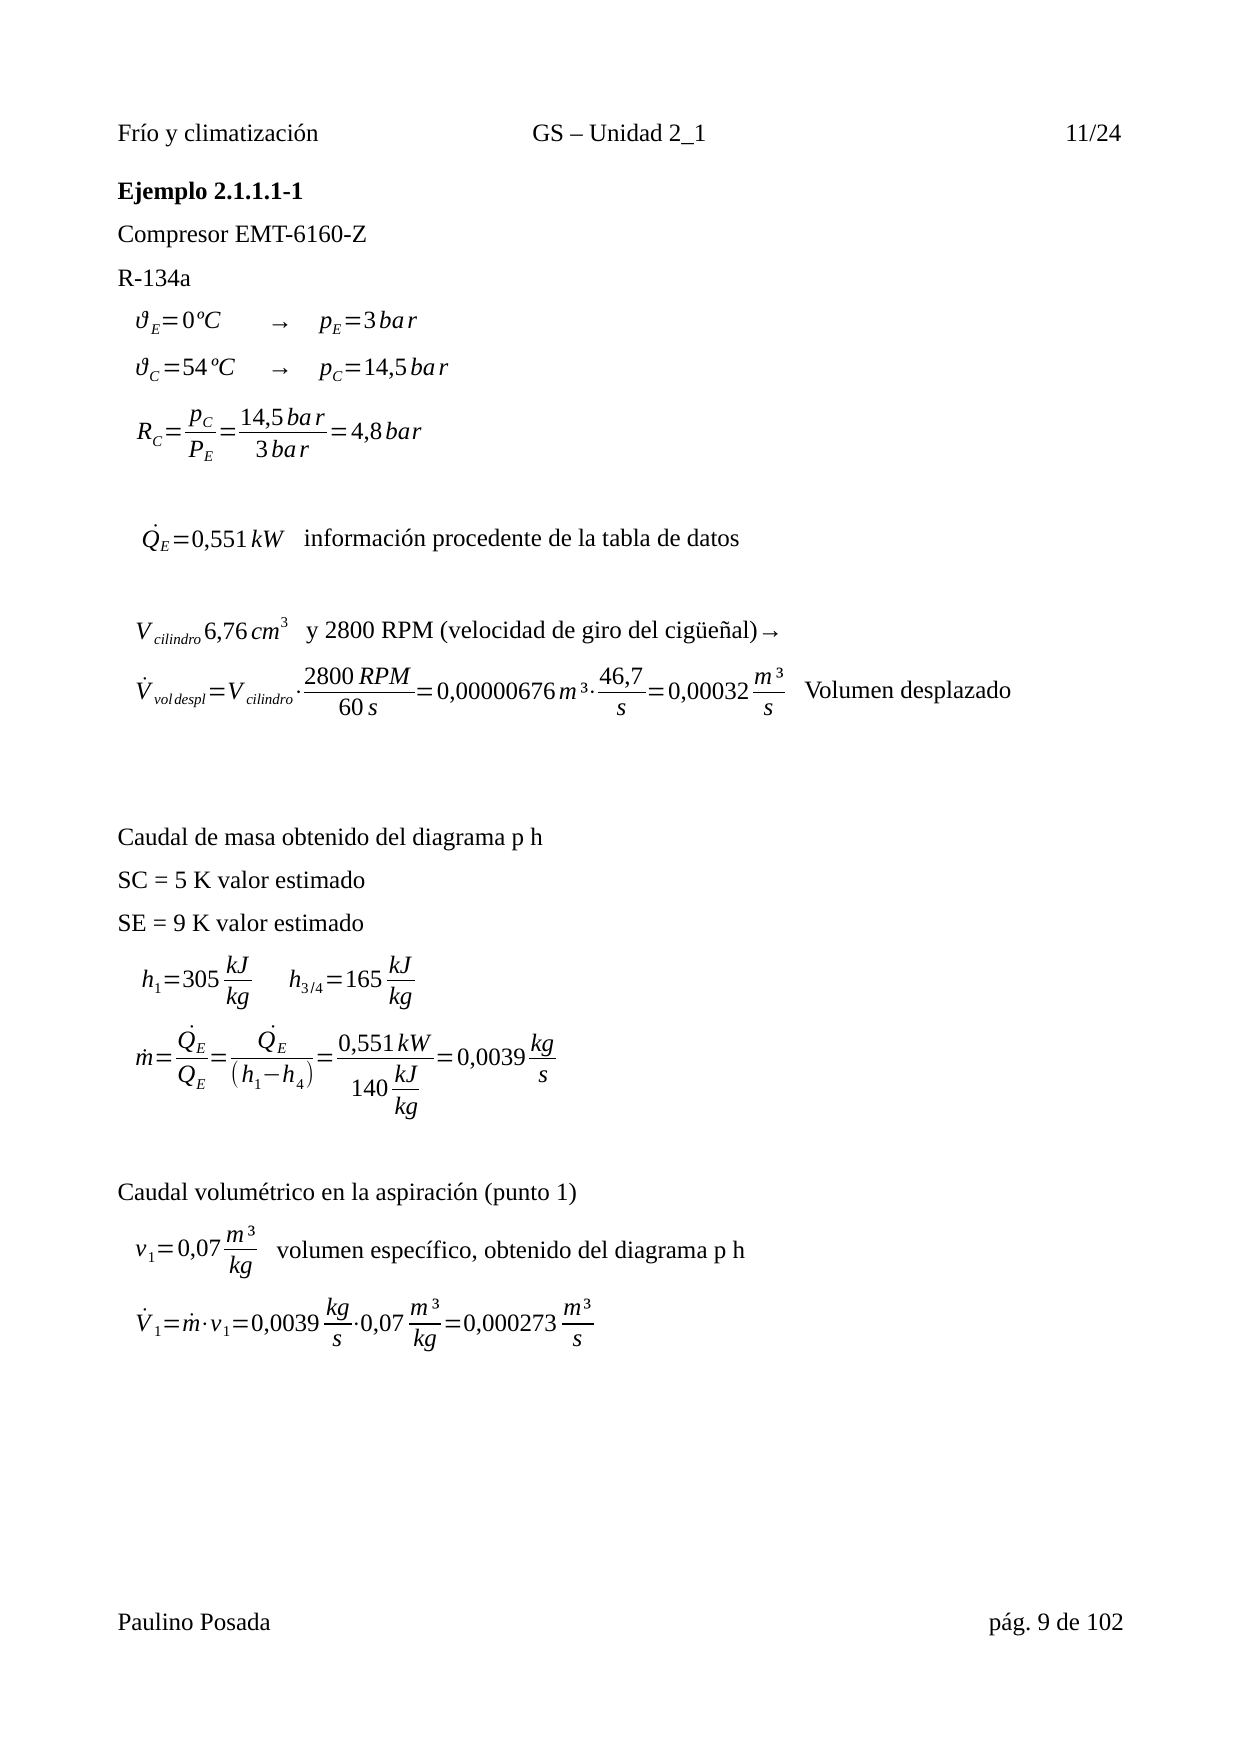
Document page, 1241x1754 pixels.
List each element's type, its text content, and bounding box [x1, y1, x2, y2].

text Caudal de masa obtenido del diagrama p h [117, 822, 1123, 851]
text y 2800 RPM (velocidad de giro del cigüeñal)→ Volumen desplazado [117, 613, 1123, 722]
text → [117, 306, 1123, 338]
text SC = 5 K valor estimado [117, 865, 1123, 894]
text Ejemplo 2.1.1.1-1 [117, 176, 1123, 205]
text SE = 9 K valor estimado [117, 908, 1123, 937]
text volumen específico, obtenido del diagrama p h [117, 1220, 1123, 1279]
text → [117, 352, 1123, 385]
text Caudal volumétrico en la aspiración (punto 1) [117, 1177, 1123, 1206]
text información procedente de la tabla de datos [117, 523, 1123, 556]
text R-134a [117, 263, 1123, 291]
text Compresor EMT-6160-Z [117, 219, 1123, 248]
